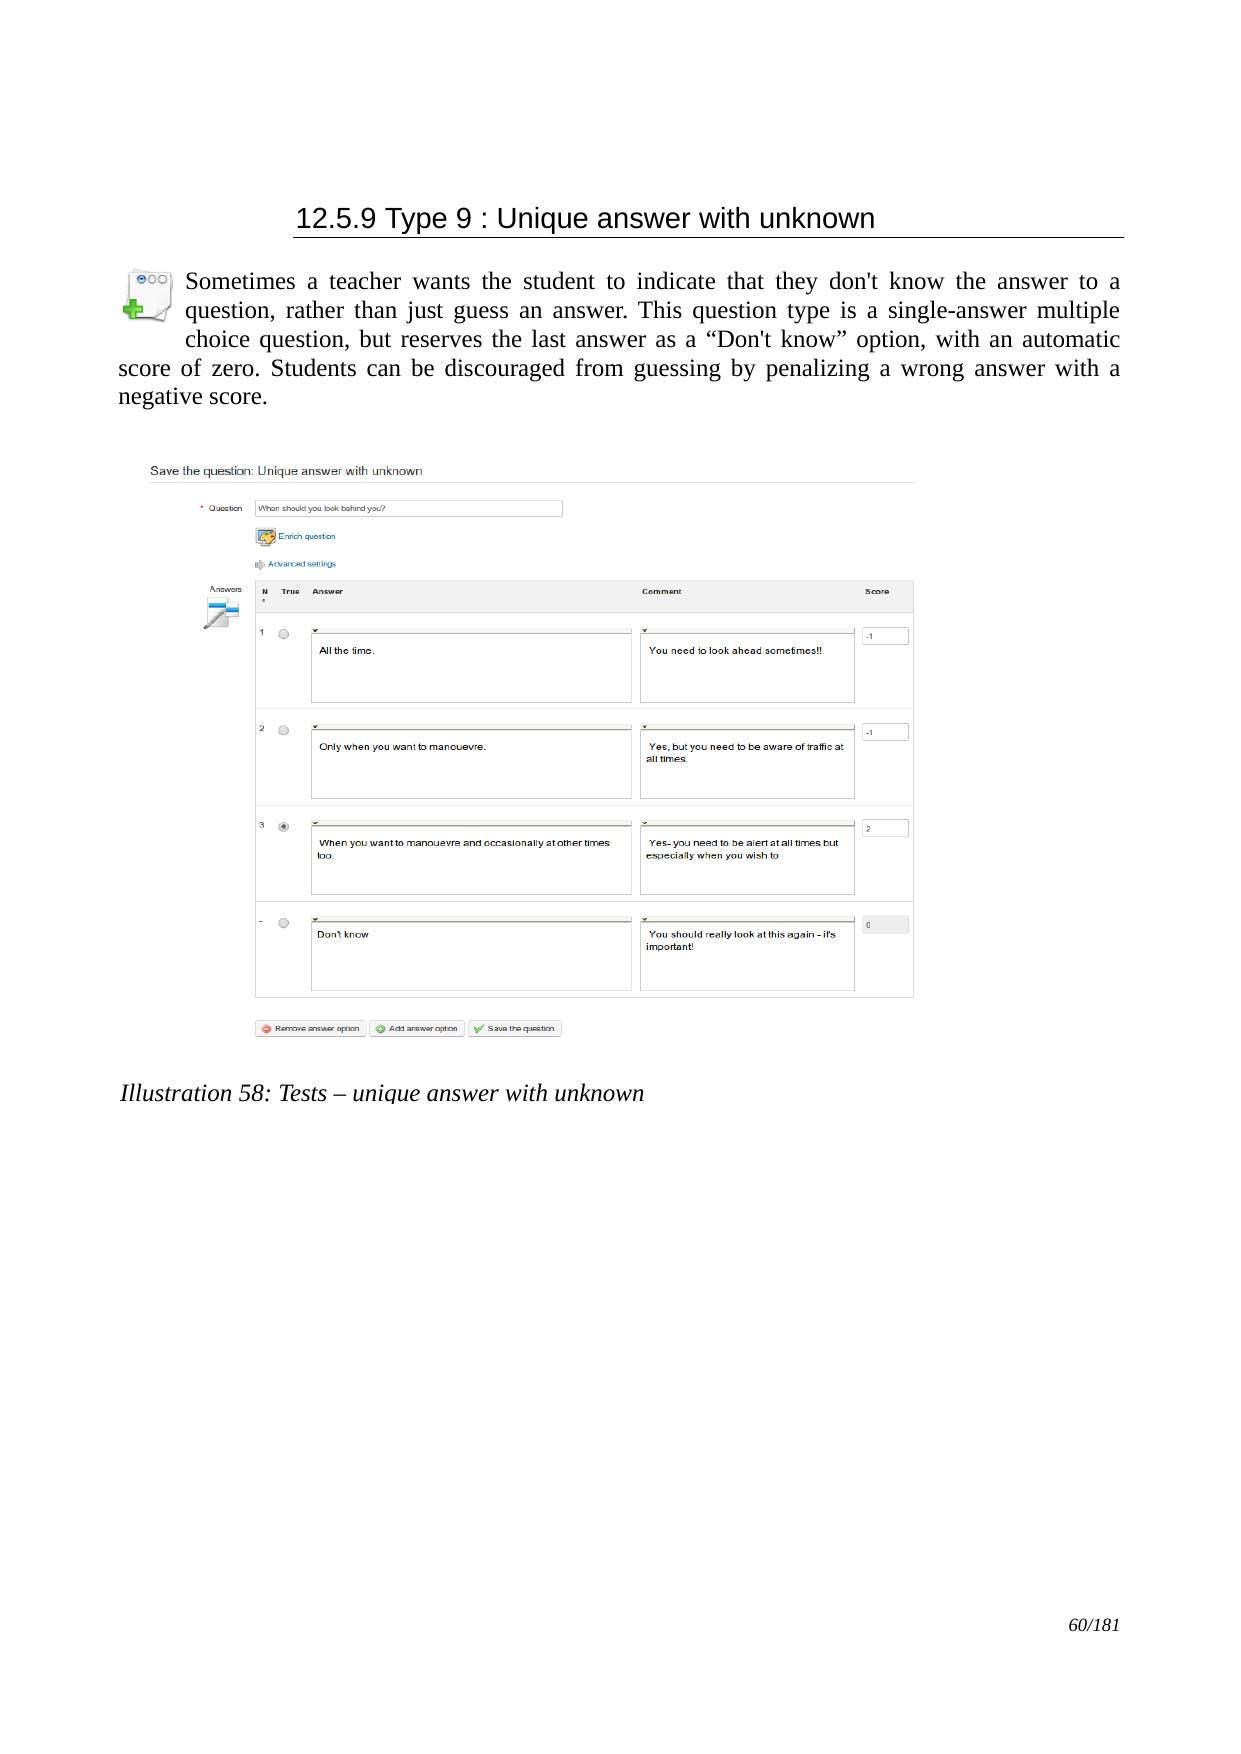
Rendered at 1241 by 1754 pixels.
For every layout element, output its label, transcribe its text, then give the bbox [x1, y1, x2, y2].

text Sometimes a teacher wants the student to indicate that they don't know the answer to a question, rather than just guess an answer. This question type is a single-answer multiple choice question, but reserves the last answer as a “Don't know” option, with an automatic score of zero. Students can be discouraged from guessing by penalizing a wrong answer with a negative score. [118, 266, 1122, 410]
picture [113, 265, 173, 324]
text Illustration 58: Tests – unique answer with unknown [120, 1078, 1120, 1104]
subtitle Type 9 : Unique answer with unknown [293, 201, 1124, 237]
picture [136, 462, 937, 1044]
